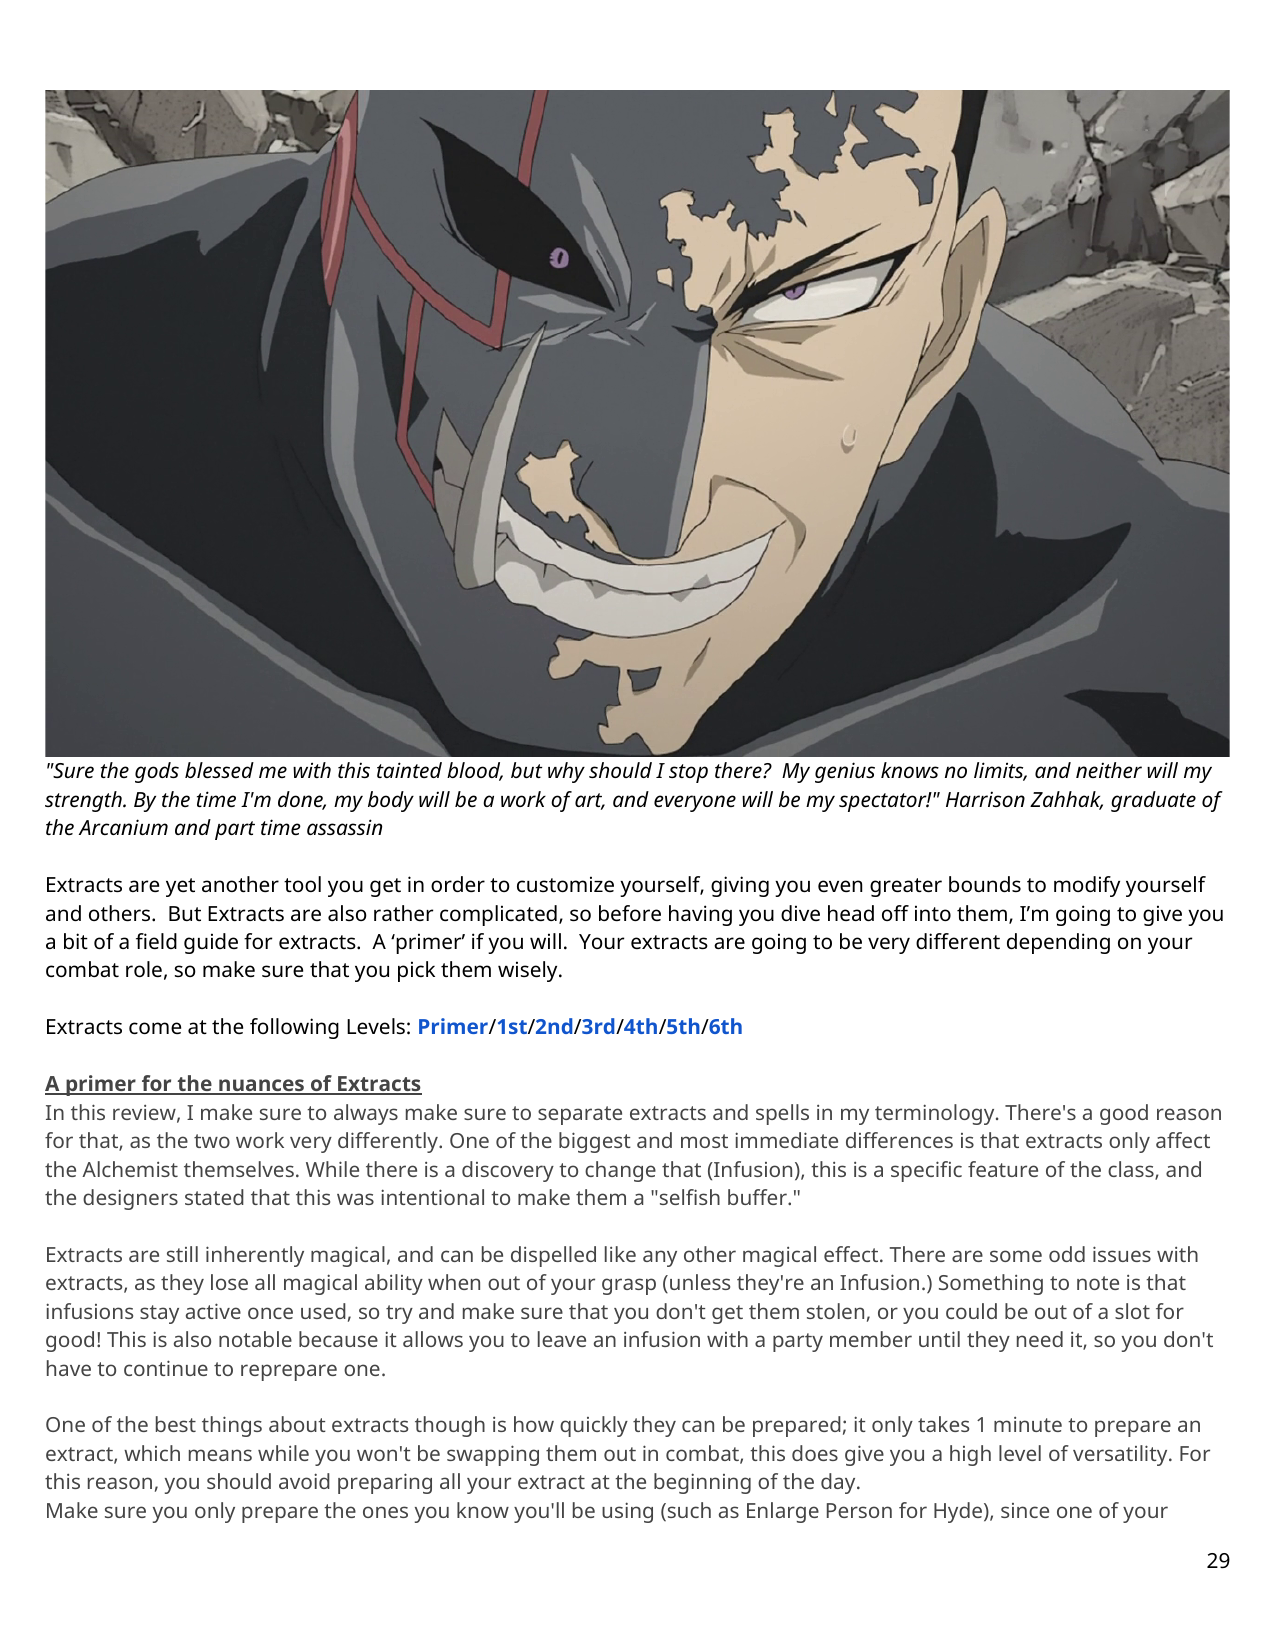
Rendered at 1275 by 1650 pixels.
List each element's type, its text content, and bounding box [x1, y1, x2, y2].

text Make sure you only prepare the ones you know you'll be using (such as Enlarge Person for Hyde), since one of your [45, 1496, 1230, 1524]
text One of the best things about extracts though is how quickly they can be prepared; it only takes 1 minute to prepare an extract, which means while you won't be swapping them out in combat, this does give you a high level of versatility. For this reason, you should avoid preparing all your extract at the beginning of the day. [45, 1411, 1230, 1496]
text Extracts come at the following Levels: Primer/1st/2nd/3rd/4th/5th/6th [45, 1012, 1230, 1041]
text Extracts are yet another tool you get in order to customize yourself, giving you even greater bounds to modify yourself and others. But Extracts are also rather complicated, so before having you dive head off into them, I’m going to give you a bit of a field guide for extracts. A ‘primer’ if you will. Your extracts are going to be very different depending on your combat role, so make sure that you pick them wisely. [45, 870, 1230, 984]
picture [45, 90, 1230, 757]
text "Sure the gods blessed me with this tainted blood, but why should I stop there? My genius knows no limits, and neither will my strength. By the time I'm done, my body will be a work of art, and everyone will be my spectator!" Harrison Zahhak, graduate of the Arcanium and part time assassin [45, 757, 1230, 842]
text Extracts are still inherently magical, and can be dispelled like any other magical effect. There are some odd issues with extracts, as they lose all magical ability when out of your grasp (unless they're an Infusion.) Something to note is that infusions stay active once used, so try and make sure that you don't get them stolen, or you could be out of a slot for good! This is also notable because it allows you to leave an infusion with a party member until they need it, so you don't have to continue to reprepare one. [45, 1240, 1230, 1382]
text In this review, I make sure to always make sure to separate extracts and spells in my terminology. There's a good reason for that, as the two work very differently. One of the biggest and most immediate differences is that extracts only affect the Alchemist themselves. While there is a discovery to change that (Infusion), this is a specific feature of the class, and the designers stated that this was intentional to make them a "selfish buffer." [45, 1098, 1230, 1212]
text A primer for the nuances of Extracts [45, 1069, 1230, 1098]
